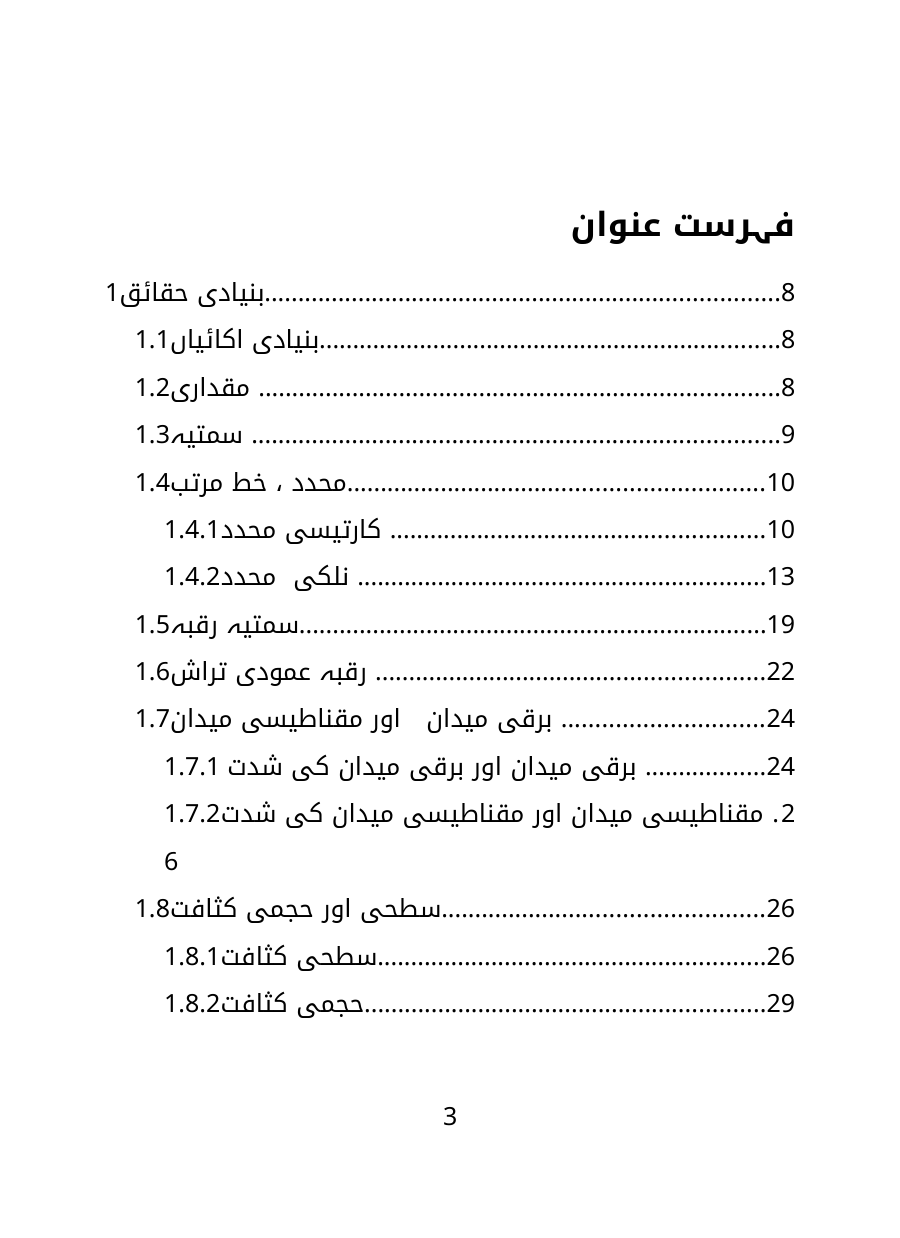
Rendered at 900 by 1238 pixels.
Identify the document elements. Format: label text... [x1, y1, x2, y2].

text 1.7برقی میدان اور مقناطیسی میدان 24 [134, 696, 795, 743]
text 1.3سمتیہ 9 [134, 411, 795, 459]
text 1.4.2نلکی محدد 13 [164, 554, 795, 601]
text 1.4محدد ، خط مرتب 10 [134, 459, 795, 506]
text 1بنیادی حقائق 8 [105, 269, 795, 317]
text 1.2مقداری 8 [134, 364, 795, 411]
text 1.1بنیادی اکائیاں 8 [134, 317, 795, 364]
text 1.5سمتیہ رقبہ 19 [134, 601, 795, 648]
text 1.8.2حجمی کثافت 29 [164, 980, 795, 1028]
text 1.8سطحی اور حجمی کثافت 26 [134, 885, 795, 933]
text 1.6رقبہ عمودی تراش 22 [134, 648, 795, 696]
text 1.7.2مقناطیسی میدان اور مقناطیسی میدان کی شدت 26 [164, 791, 795, 885]
text 1.4.1کارتیسی محدد 10 [164, 506, 795, 554]
subtitle فہرست عنوان [105, 193, 795, 257]
text 1.8.1سطحی کثافت 26 [164, 933, 795, 980]
text 1.7.1 برقی میدان اور برقی میدان کی شدت 24 [164, 743, 795, 791]
